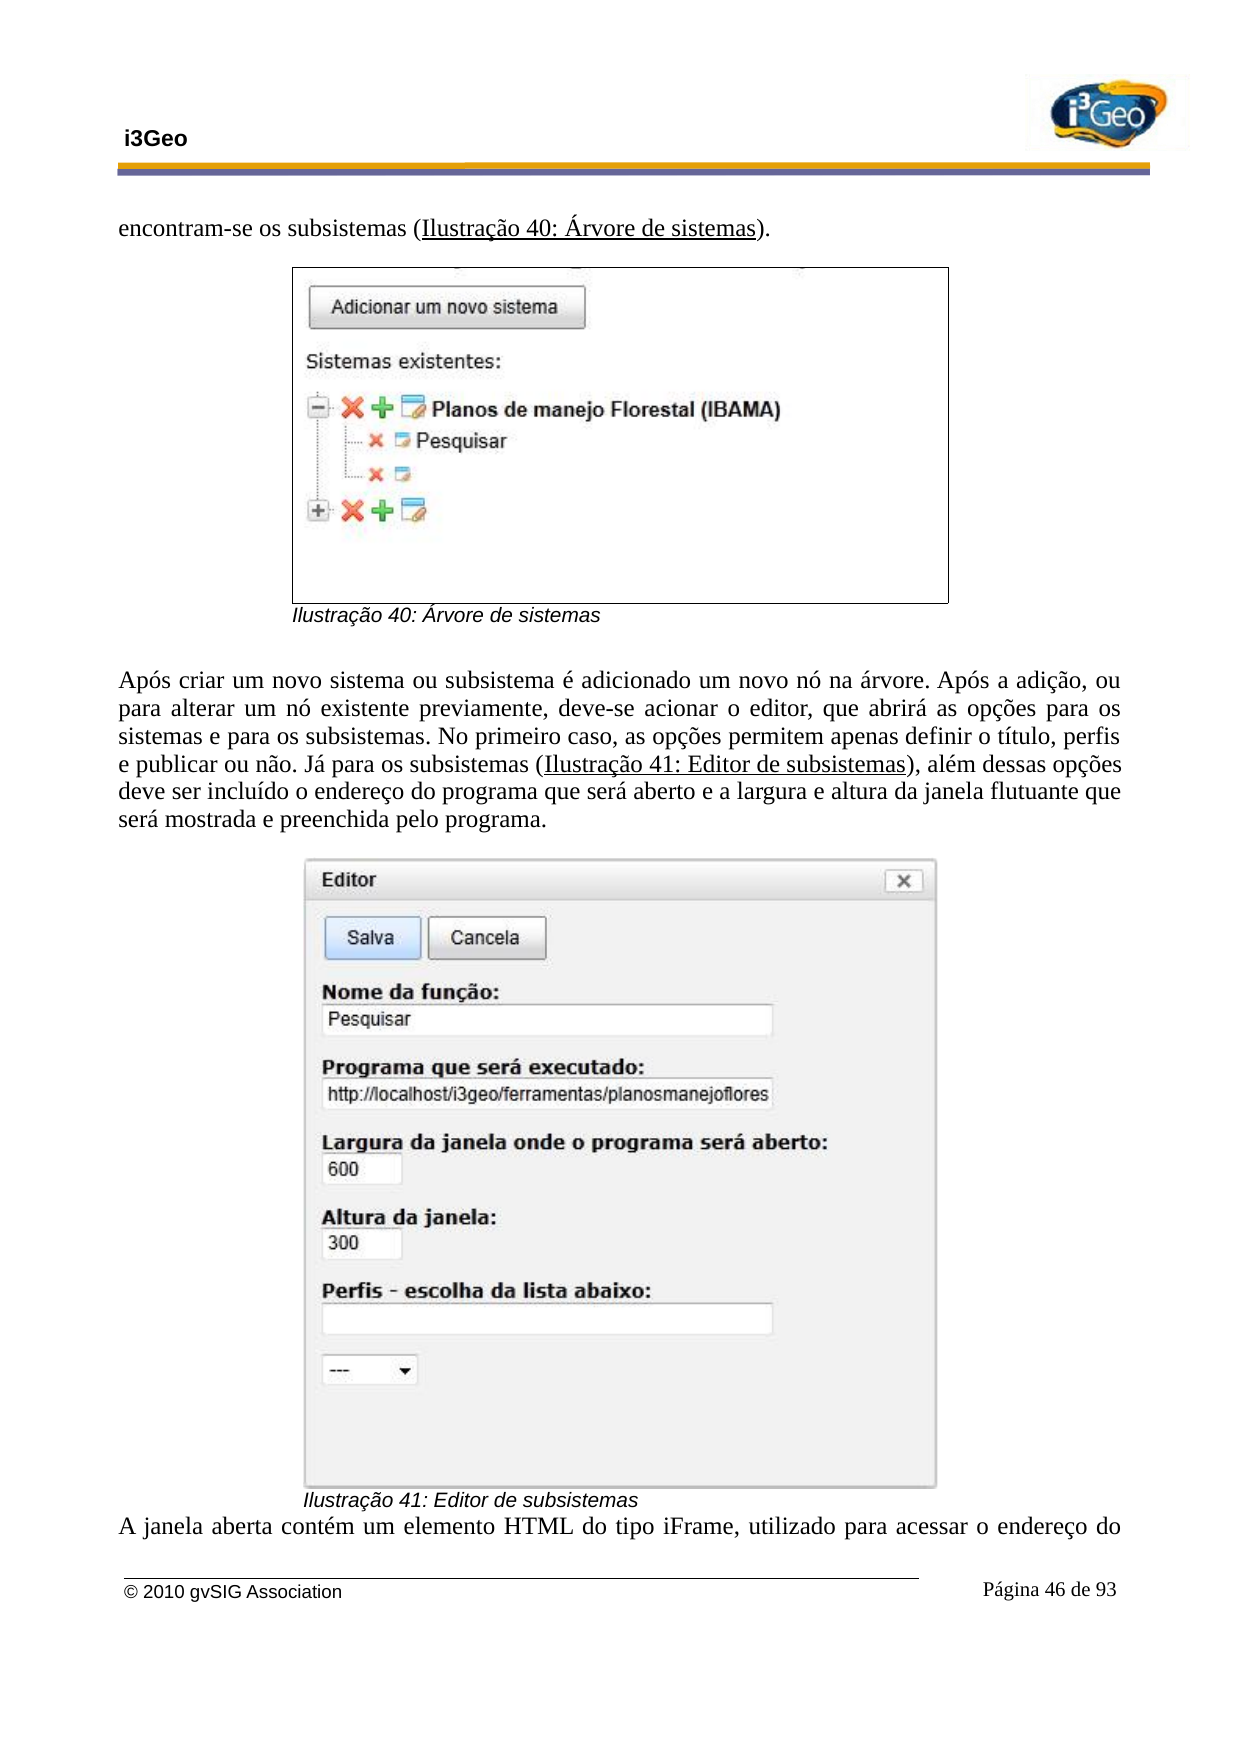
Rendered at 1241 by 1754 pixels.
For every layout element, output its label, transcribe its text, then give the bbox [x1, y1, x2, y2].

picture [303, 857, 938, 1489]
picture [1025, 74, 1191, 151]
text Ilustração 41: Editor de subsistemas [303, 1489, 937, 1512]
picture [293, 268, 948, 603]
text Ilustração 40: Árvore de sistemas [292, 604, 948, 626]
text A janela aberta contém um elemento HTML do tipo iFrame, utilizado para acessar o endereço do [118, 845, 1122, 1540]
text Após criar um novo sistema ou subsistema é adicionado um novo nó na árvore. Após a adição, ou para alterar um nó existente previamente, deve-se acionar o editor, que abrirá as opções para os sistemas e para os subsistemas. No primeiro caso, as opções permitem apenas definir o título, perfis e publicar ou não. Já para os subsistemas (Ilustração 41: Editor de subsistemas), além dessas opções deve ser incluído o endereço do programa que será aberto e a largura e altura da janela flutuante que será mostrada e preenchida pelo programa. [118, 667, 1122, 833]
text encontram-se os subsistemas (Ilustração 40: Árvore de sistemas). [118, 214, 1122, 242]
